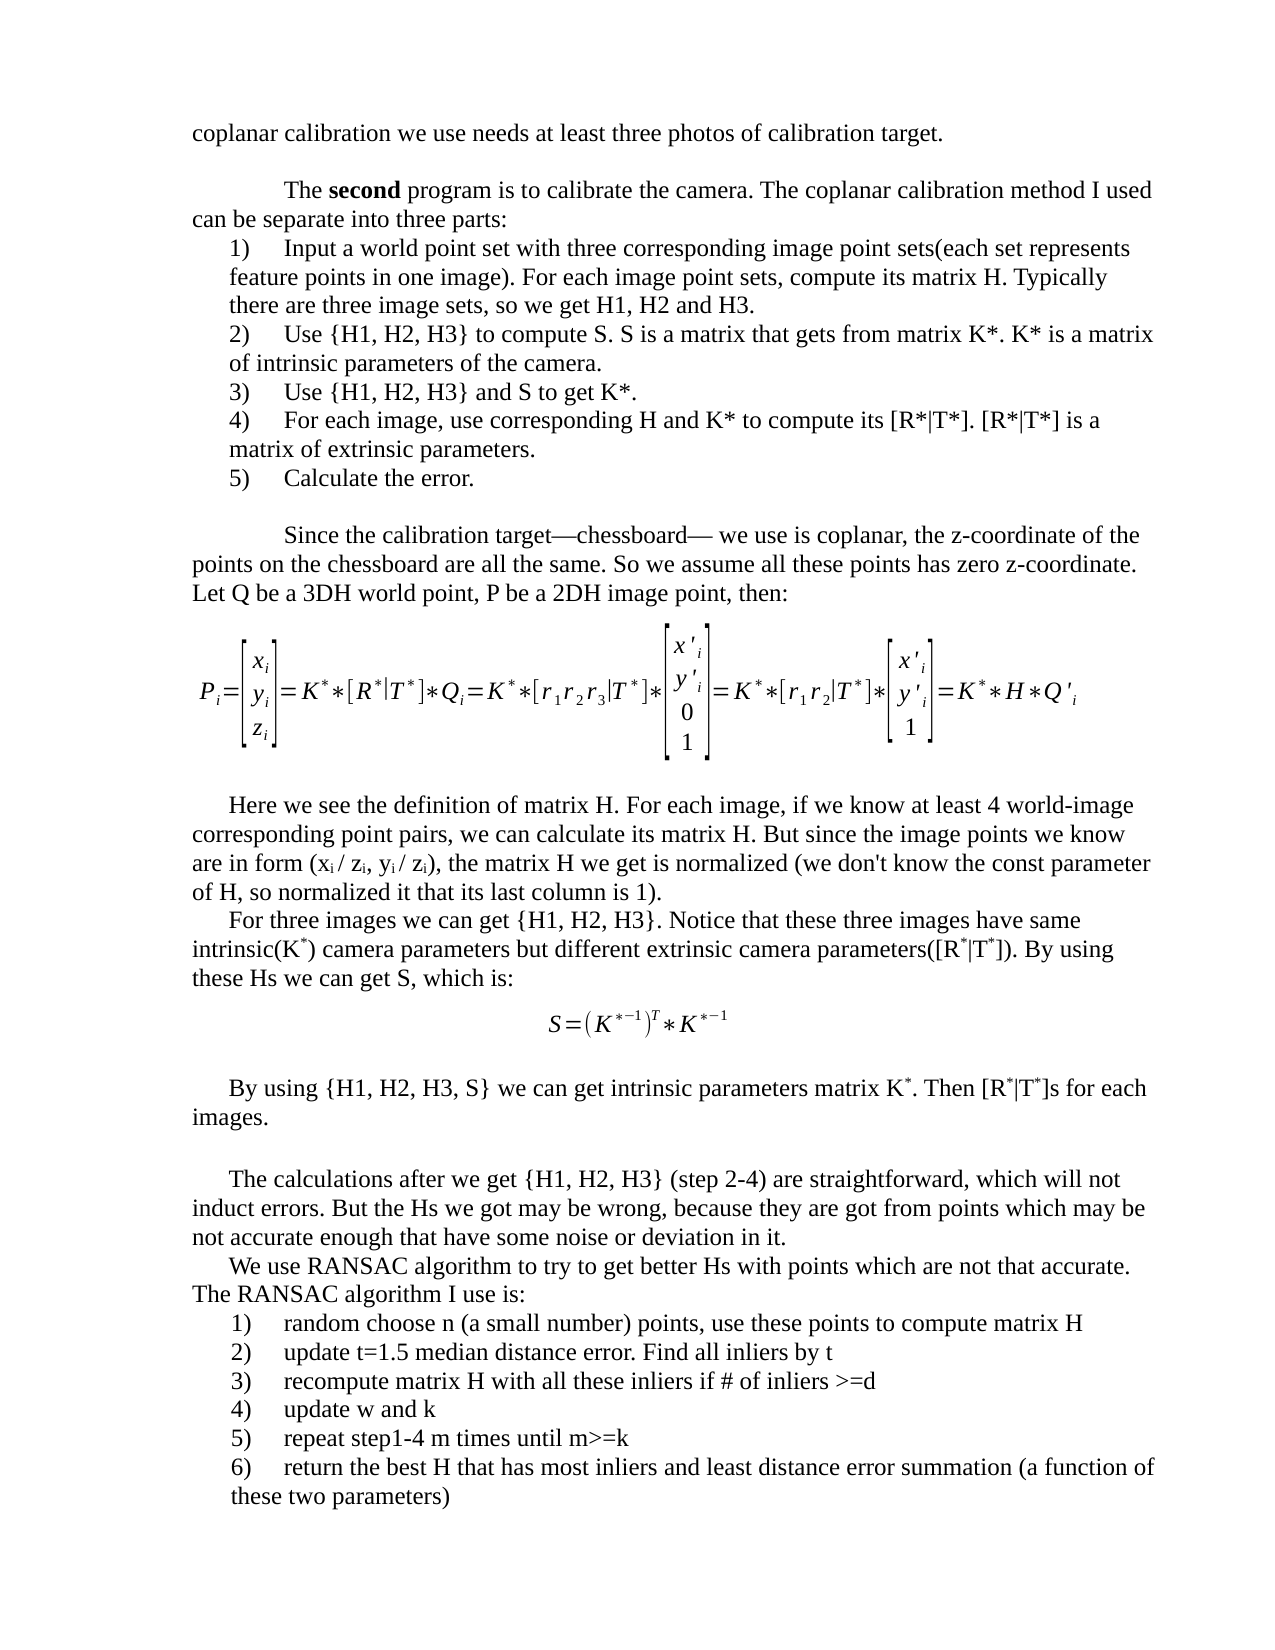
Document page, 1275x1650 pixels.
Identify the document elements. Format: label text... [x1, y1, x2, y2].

text The second program is to calibrate the camera. The coplanar calibration method I used can be separate into three parts: [192, 176, 1157, 233]
list update t=1.5 median distance error. Find all inliers by t [231, 1337, 1157, 1366]
text By using {H1, H2, H3, S} we can get intrinsic parameters matrix K*. Then [R*|T*]s for each images. [192, 1073, 1157, 1131]
text For three images we can get {H1, H2, H3}. Notice that these three images have same intrinsic(K*) camera parameters but different extrinsic camera parameters([R*|T*]). By using these Hs we can get S, which is: [192, 905, 1157, 992]
list Use {H1, H2, H3} and S to get K*. [229, 377, 1157, 406]
list recompute matrix H with all these inliers if # of inliers >=d [231, 1366, 1157, 1394]
list update w and k [231, 1394, 1157, 1423]
text We use RANSAC algorithm to try to get better Hs with points which are not that accurate. The RANSAC algorithm I use is: [192, 1251, 1157, 1308]
list Input a world point set with three corresponding image point sets(each set represents feature points in one image). For each image point sets, compute its matrix H. Typically there are three image sets, so we get H1, H2 and H3. [229, 233, 1157, 319]
list For each image, use corresponding H and K* to compute its [R*|T*]. [R*|T*] is a matrix of extrinsic parameters. [229, 406, 1157, 463]
text Since the calibration target—chessboard— we use is coplanar, the z-coordinate of the points on the chessboard are all the same. So we assume all these points has zero z-coordinate. Let Q be a 3DH world point, P be a 2DH image point, then: [192, 521, 1157, 607]
list Use {H1, H2, H3} to compute S. S is a matrix that gets from matrix K*. K* is a matrix of intrinsic parameters of the camera. [229, 319, 1157, 377]
list Calculate the error. [229, 463, 1157, 492]
list random choose n (a small number) points, use these points to compute matrix H [231, 1308, 1157, 1337]
text coplanar calibration we use needs at least three photos of calibration target. [192, 118, 1157, 147]
text Here we see the definition of matrix H. For each image, if we know at least 4 world-image corresponding point pairs, we can calculate its matrix H. But since the image points we know are in form (xi / zi, yi / zi), the matrix H we get is normalized (we don't know the const parameter of H, so normalized it that its last column is 1). [192, 790, 1157, 905]
text The calculations after we get {H1, H2, H3} (step 2-4) are straightforward, which will not induct errors. But the Hs we got may be wrong, because they are got from points which may be not accurate enough that have some noise or deviation in it. [192, 1164, 1157, 1251]
list repeat step1-4 m times until m>=k [231, 1423, 1157, 1452]
list return the best H that has most inliers and least distance error summation (a function of these two parameters) [231, 1452, 1157, 1509]
